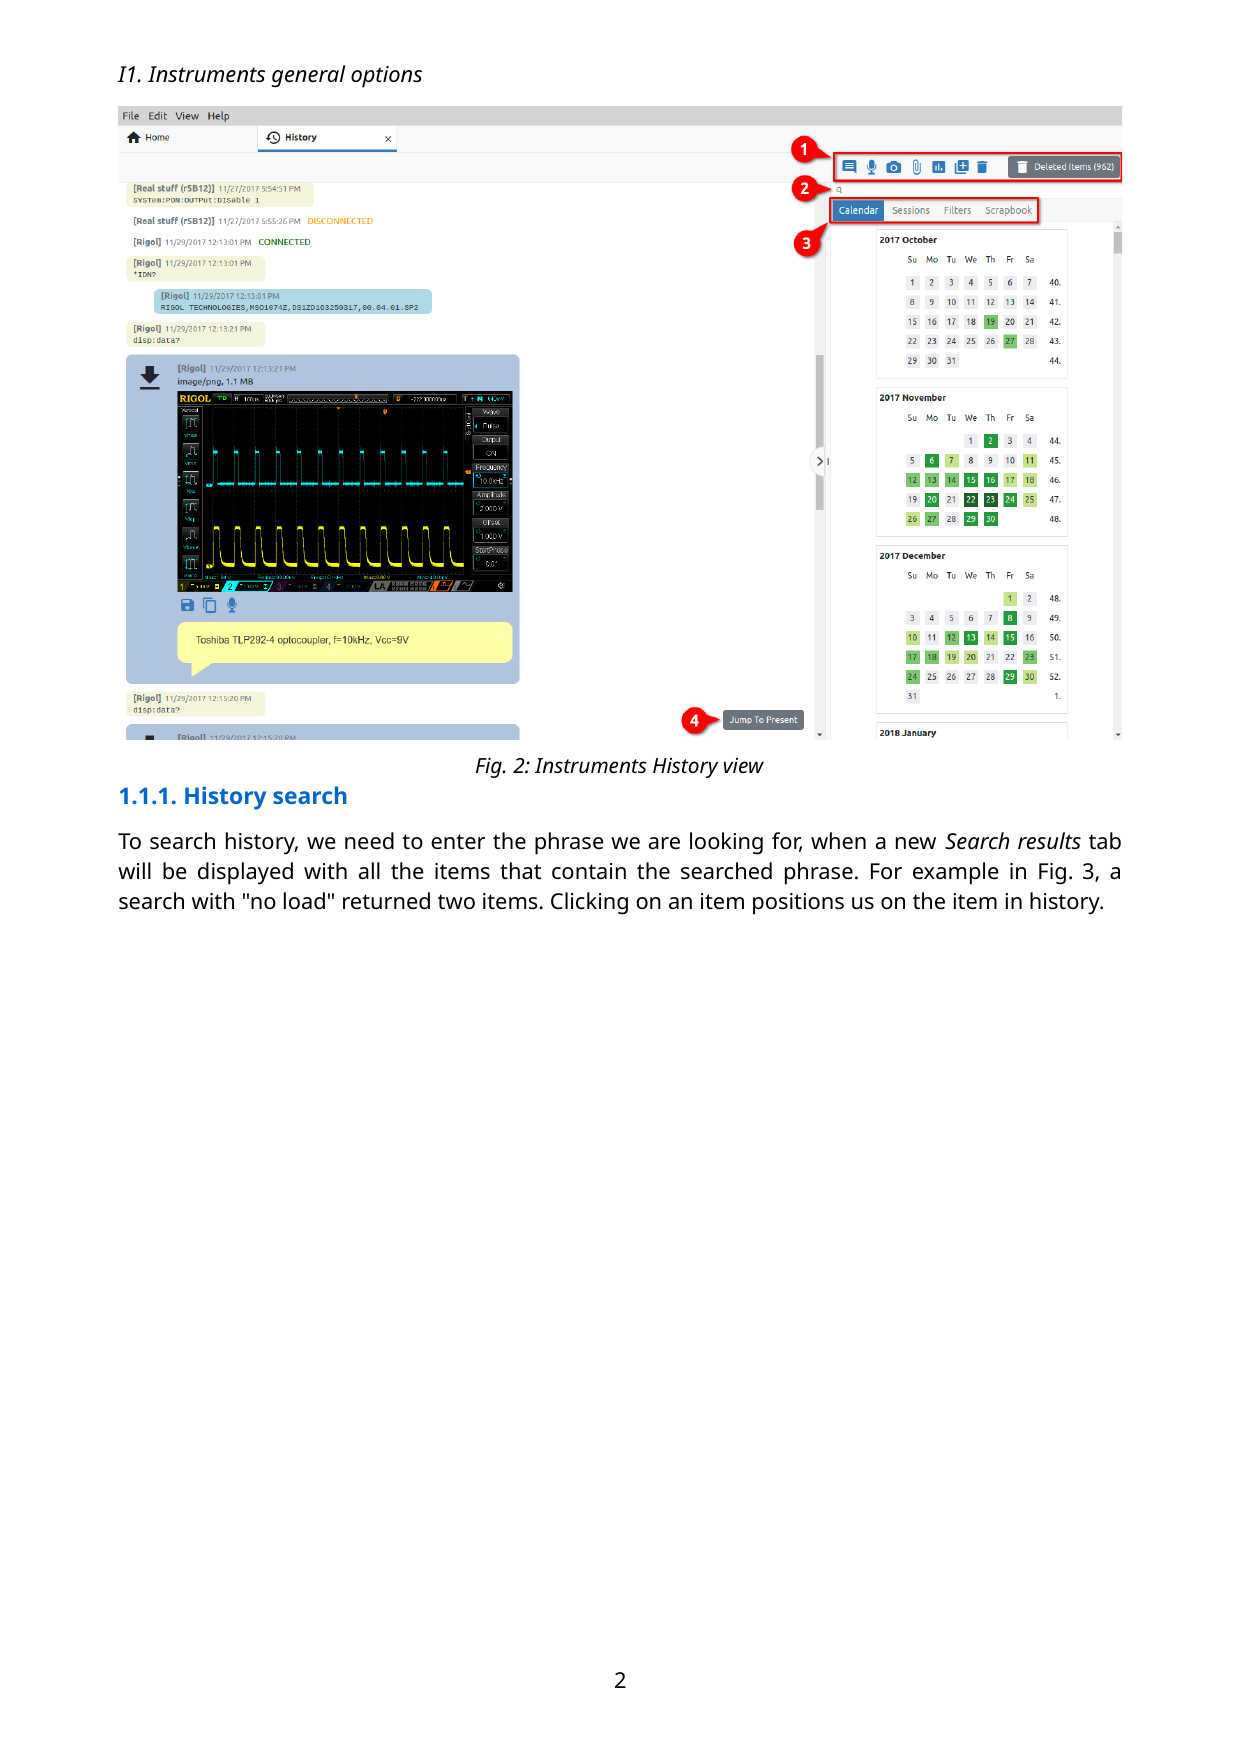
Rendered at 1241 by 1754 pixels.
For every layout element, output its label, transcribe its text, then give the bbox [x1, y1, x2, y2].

list Fig. 2: Instruments History view [118, 740, 1122, 780]
subtitle History search [118, 780, 1122, 811]
picture [118, 106, 1123, 740]
text To search history, we need to enter the phrase we are looking for, when a new Search results tab will be displayed with all the items that contain the searched phrase. For example in Fig. 3, a search with "no load" returned two items. Clicking on an item positions us on the item in history. [118, 826, 1122, 915]
